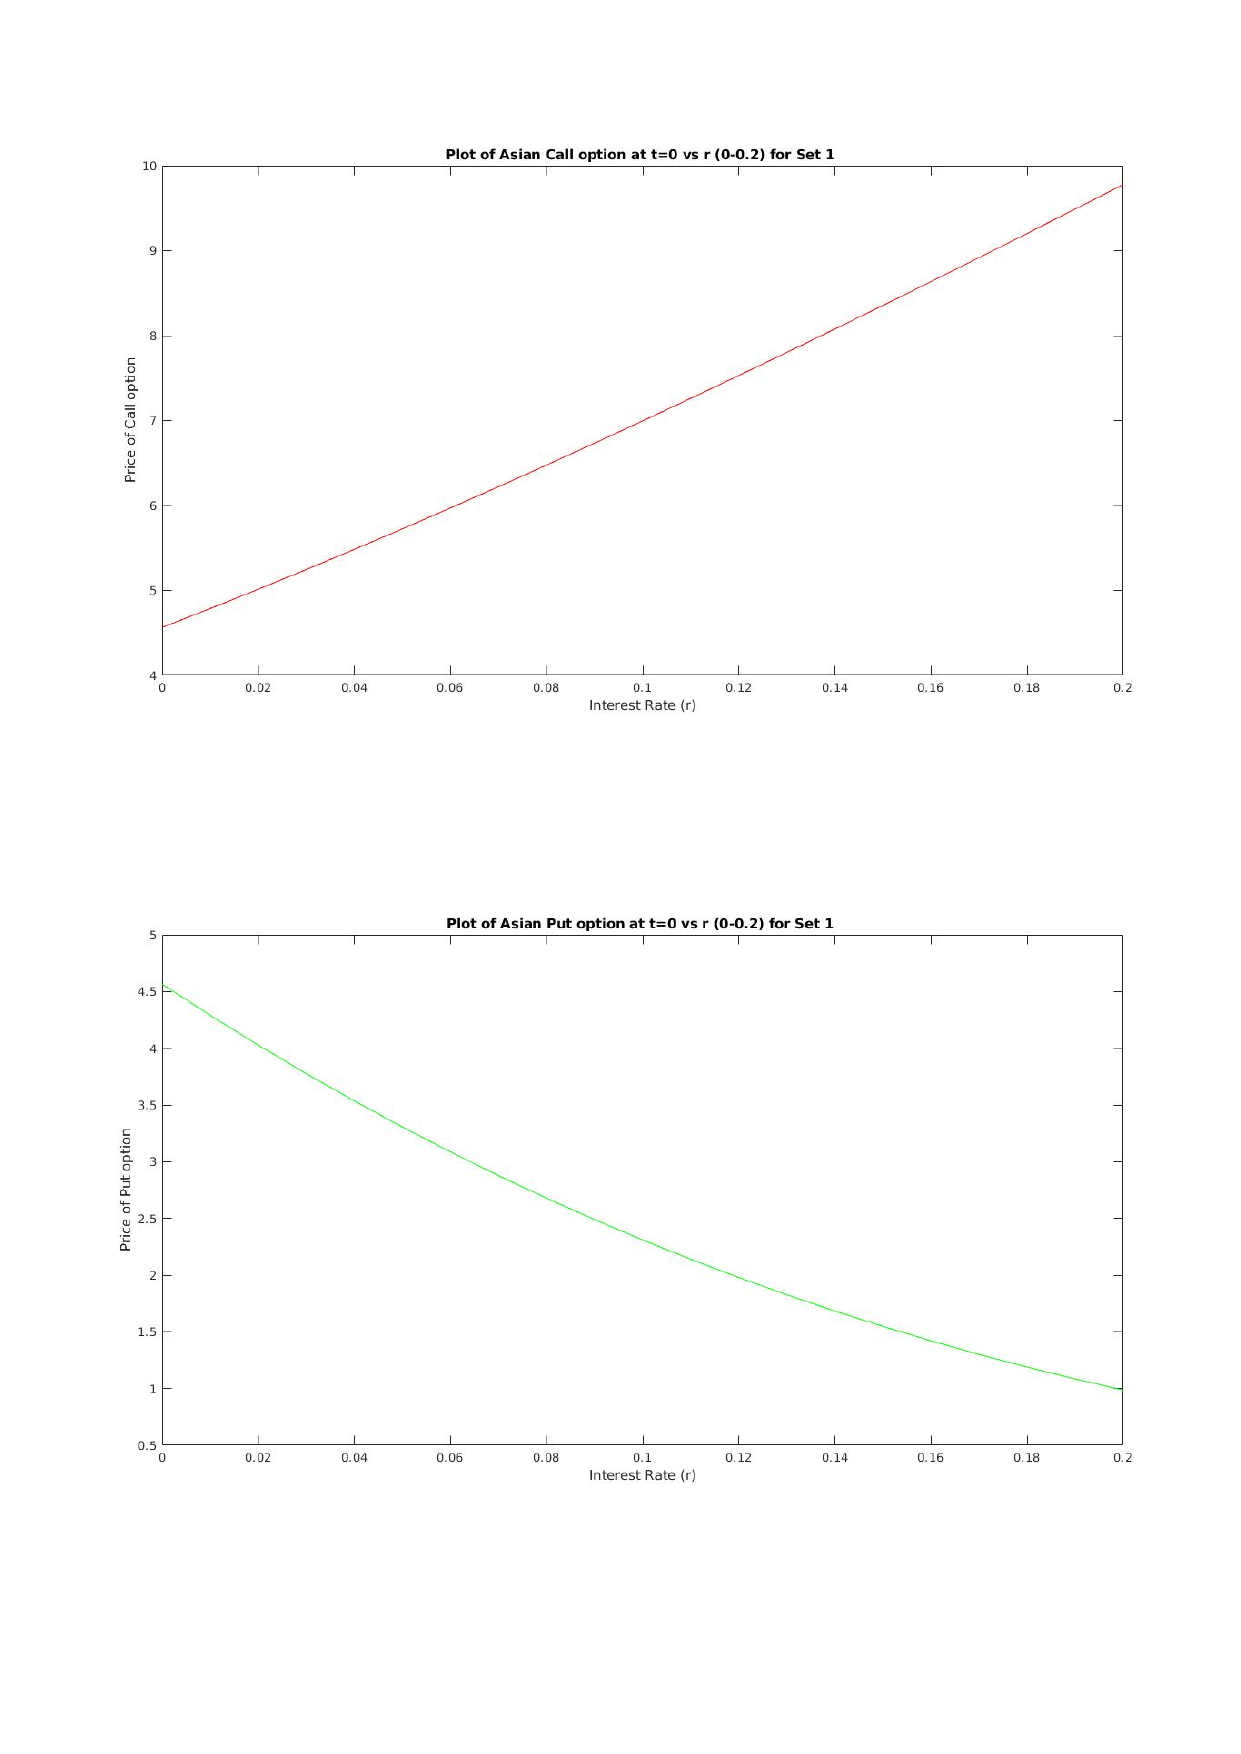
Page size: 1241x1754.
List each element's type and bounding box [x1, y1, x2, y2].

picture [0, 118, 1241, 744]
picture [0, 887, 1241, 1514]
